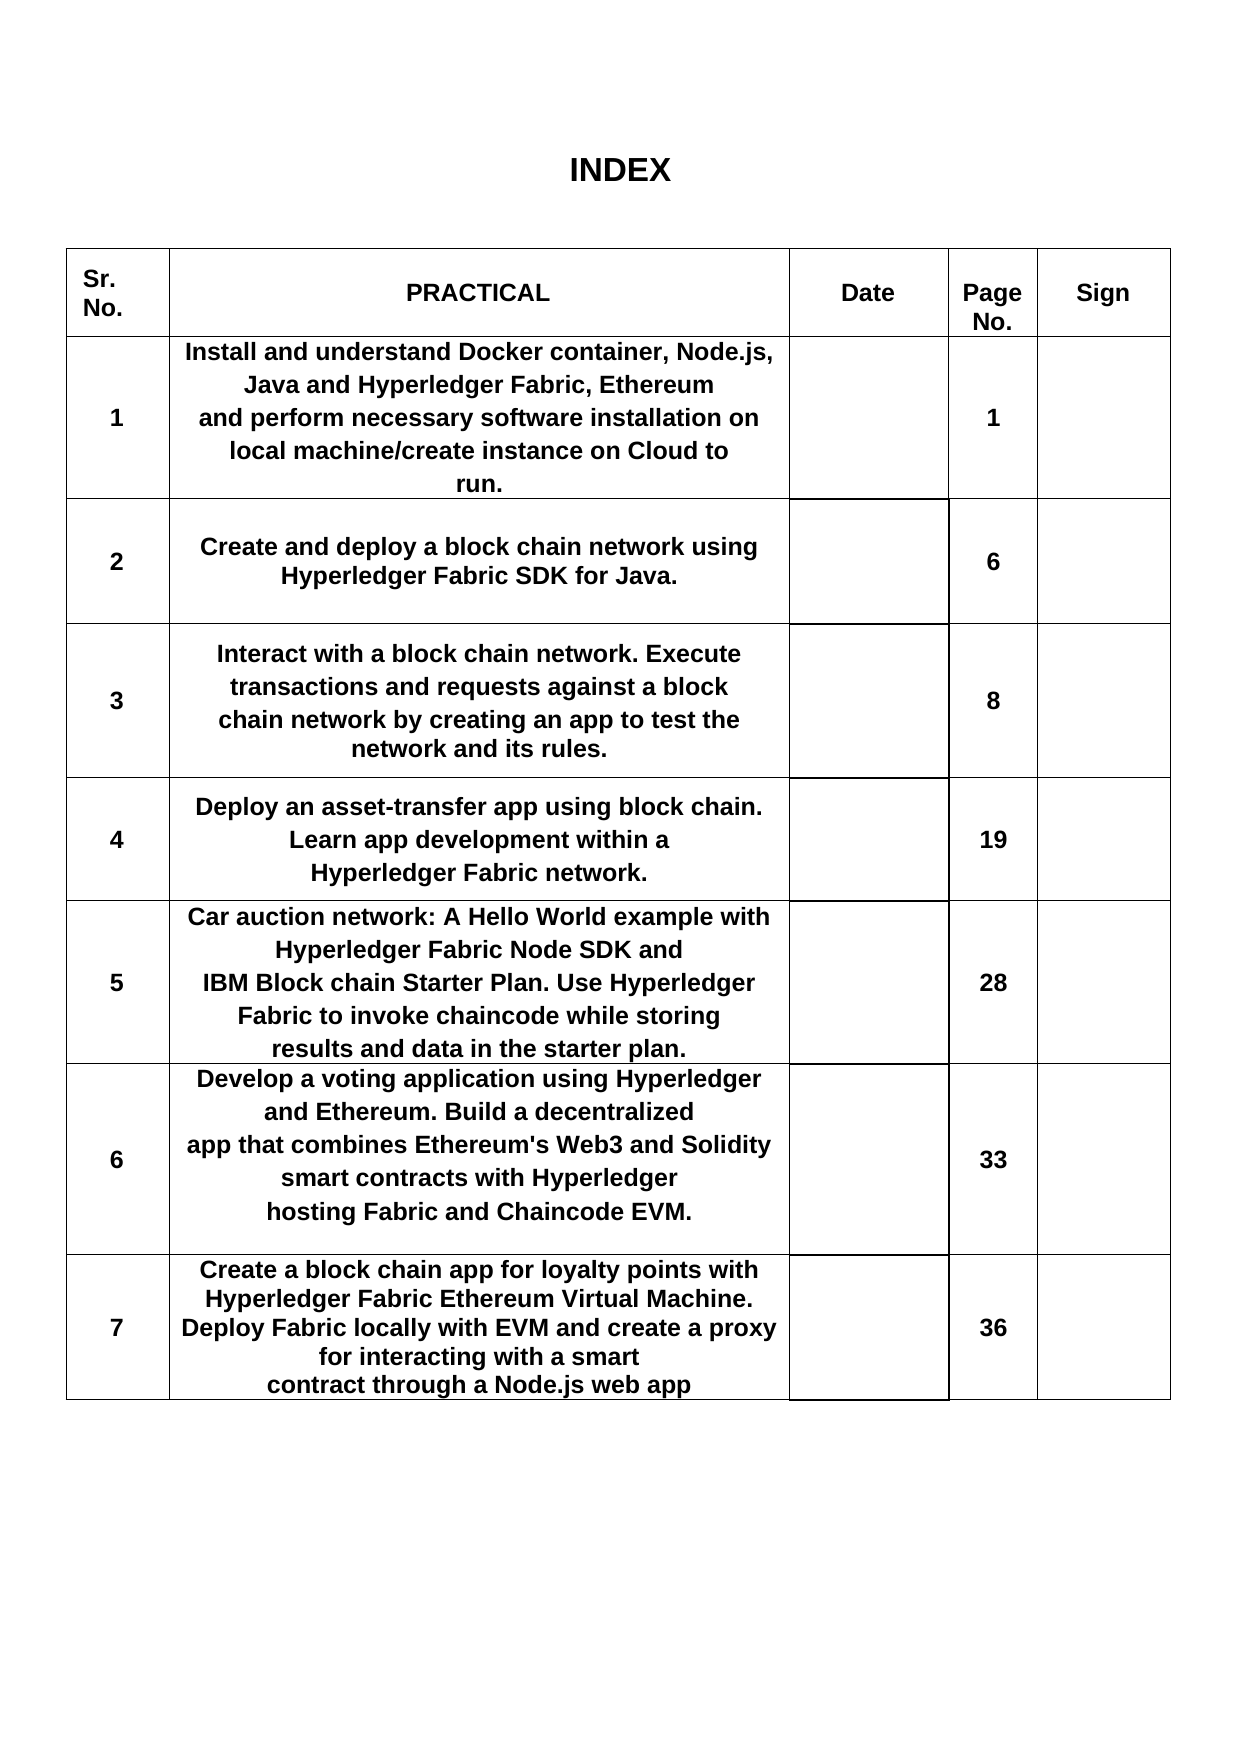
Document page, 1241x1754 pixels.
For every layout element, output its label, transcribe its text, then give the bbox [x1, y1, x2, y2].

table_cell 33 [950, 1064, 1037, 1254]
table_cell Deploy an asset-transfer app using block chain. Learn app development within a Hyperledger Fabric network. [170, 778, 789, 900]
table_header Date [790, 249, 948, 336]
table_cell 3 [67, 624, 169, 777]
table_cell [1038, 499, 1170, 623]
table_cell Develop a voting application using Hyperledger and Ethereum. Build a decentralized app that combines Ethereum's Web3 and Solidity smart contracts with Hyperledger hosting Fabric and Chaincode EVM. [170, 1064, 789, 1254]
table_cell [1038, 624, 1170, 777]
table_cell 1 [67, 337, 169, 498]
table_header Sr. No. [67, 249, 169, 336]
table_cell [1038, 337, 1170, 498]
table_cell [1038, 1255, 1170, 1399]
table_cell 5 [67, 901, 169, 1063]
table_cell [1038, 1064, 1170, 1254]
table_cell 7 [67, 1255, 169, 1399]
table_header Sign [1038, 249, 1170, 336]
table_cell 6 [67, 1064, 169, 1254]
table_cell 4 [67, 778, 169, 900]
table_cell 6 [950, 499, 1037, 623]
table_cell [1038, 778, 1170, 900]
table_cell [790, 779, 948, 900]
table_cell Create a block chain app for loyalty points with Hyperledger Fabric Ethereum Virtual Machine. Deploy Fabric locally with EVM and create a proxy for interacting with a smart contract through a Node.js web app [170, 1255, 789, 1399]
table_cell 8 [950, 624, 1037, 777]
table_cell Interact with a block chain network. Execute transactions and requests against a block chain network by creating an app to test the network and its rules. [170, 624, 789, 777]
table_cell Install and understand Docker container, Node.js, Java and Hyperledger Fabric, Ethereum and perform necessary software installation on local machine/create instance on Cloud to run. [170, 337, 789, 498]
table_cell [790, 500, 948, 623]
table_header Page No. [949, 249, 1037, 336]
table_cell 36 [950, 1255, 1037, 1399]
table_cell Car auction network: A Hello World example with Hyperledger Fabric Node SDK and IBM Block chain Starter Plan. Use Hyperledger Fabric to invoke chaincode while storing results and data in the starter plan. [170, 901, 789, 1063]
table_header PRACTICAL [170, 249, 789, 336]
text INDEX [150, 150, 1091, 188]
table_cell 19 [950, 778, 1037, 900]
table_cell [790, 337, 948, 498]
table_cell 2 [67, 499, 169, 623]
table_cell [790, 625, 948, 777]
table_cell 28 [950, 901, 1037, 1063]
table_cell [790, 1065, 948, 1254]
table_cell Create and deploy a block chain network using Hyperledger Fabric SDK for Java. [170, 499, 789, 623]
table_cell [790, 902, 948, 1063]
table_cell [790, 1256, 948, 1399]
table_cell [1038, 901, 1170, 1063]
table_cell 1 [949, 337, 1037, 498]
